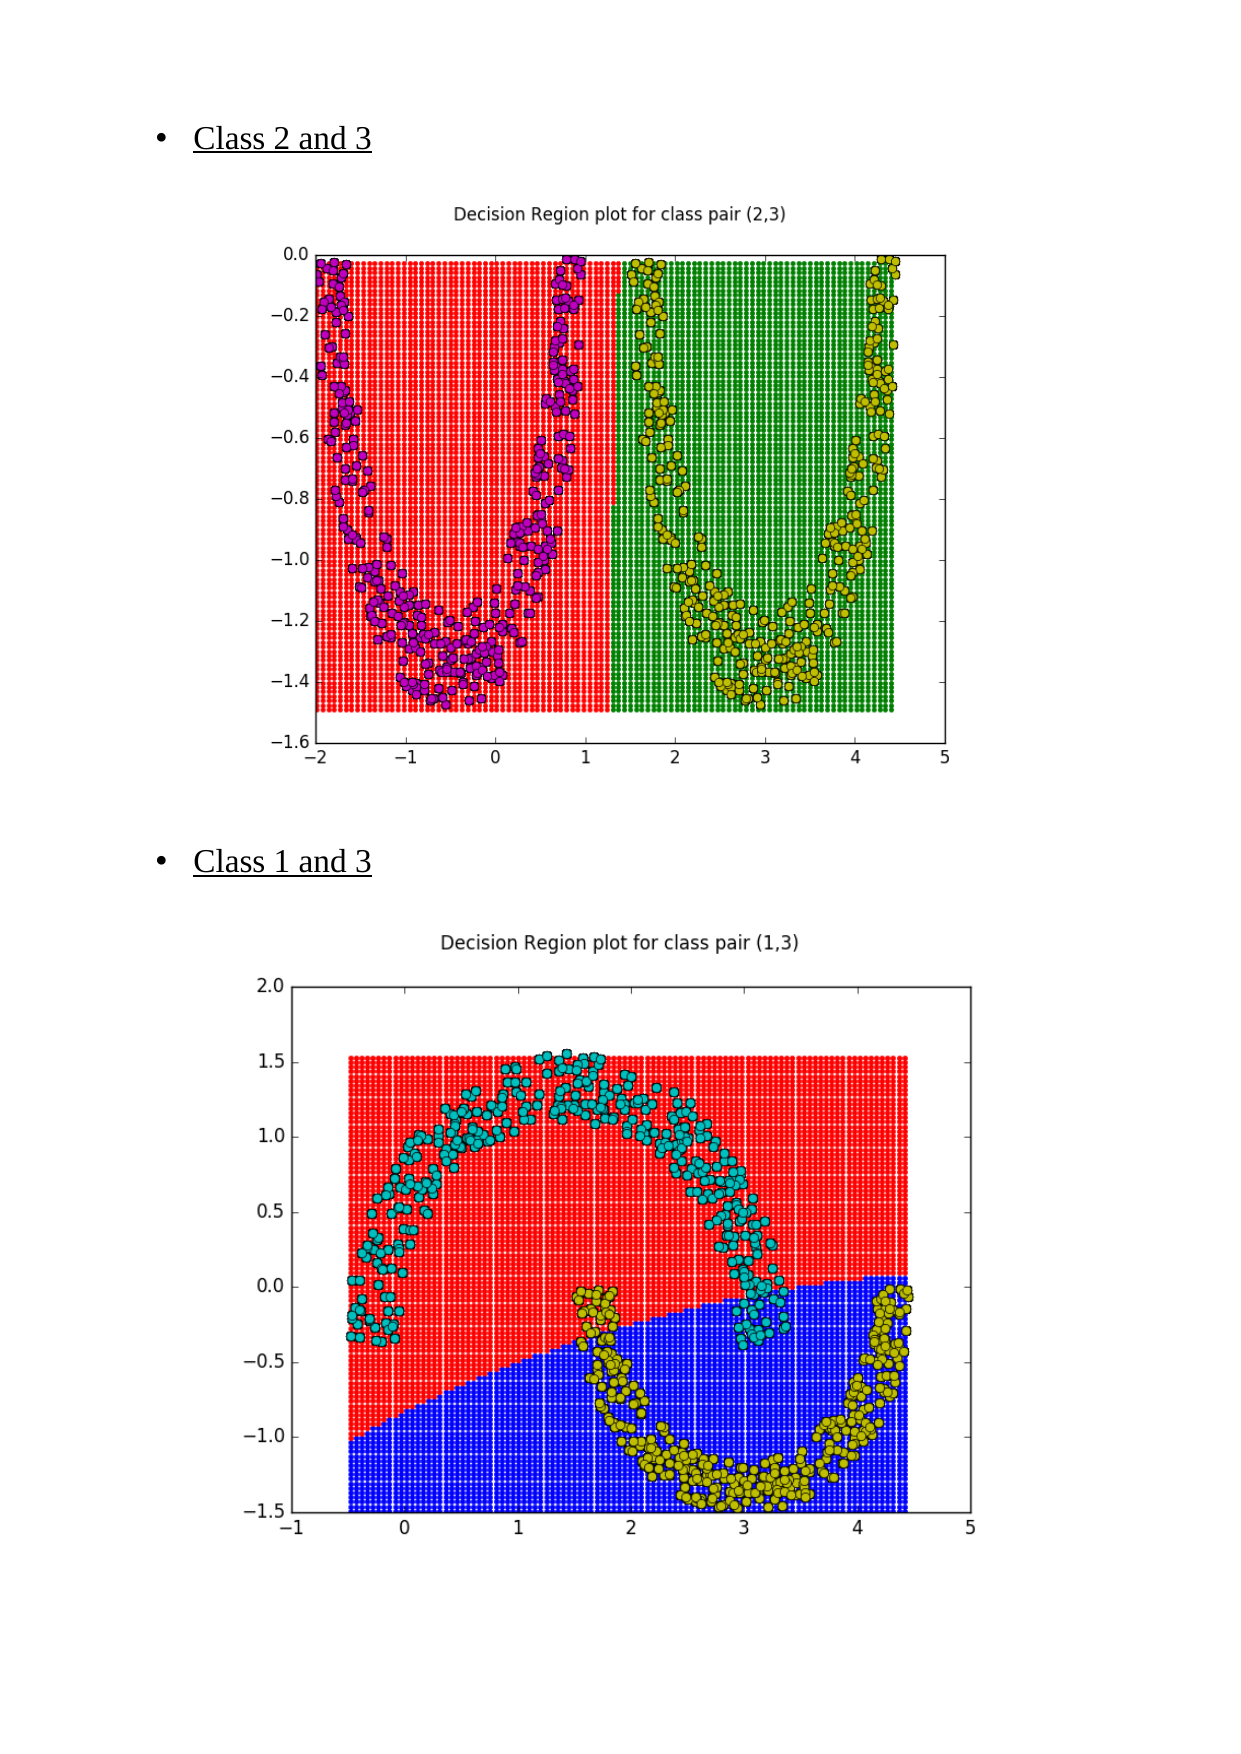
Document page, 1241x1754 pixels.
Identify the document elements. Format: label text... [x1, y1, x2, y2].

list Class 2 and 3 [156, 118, 1122, 156]
list Class 1 and 3 [156, 841, 1122, 880]
picture [182, 921, 1058, 1578]
picture [214, 194, 1026, 804]
